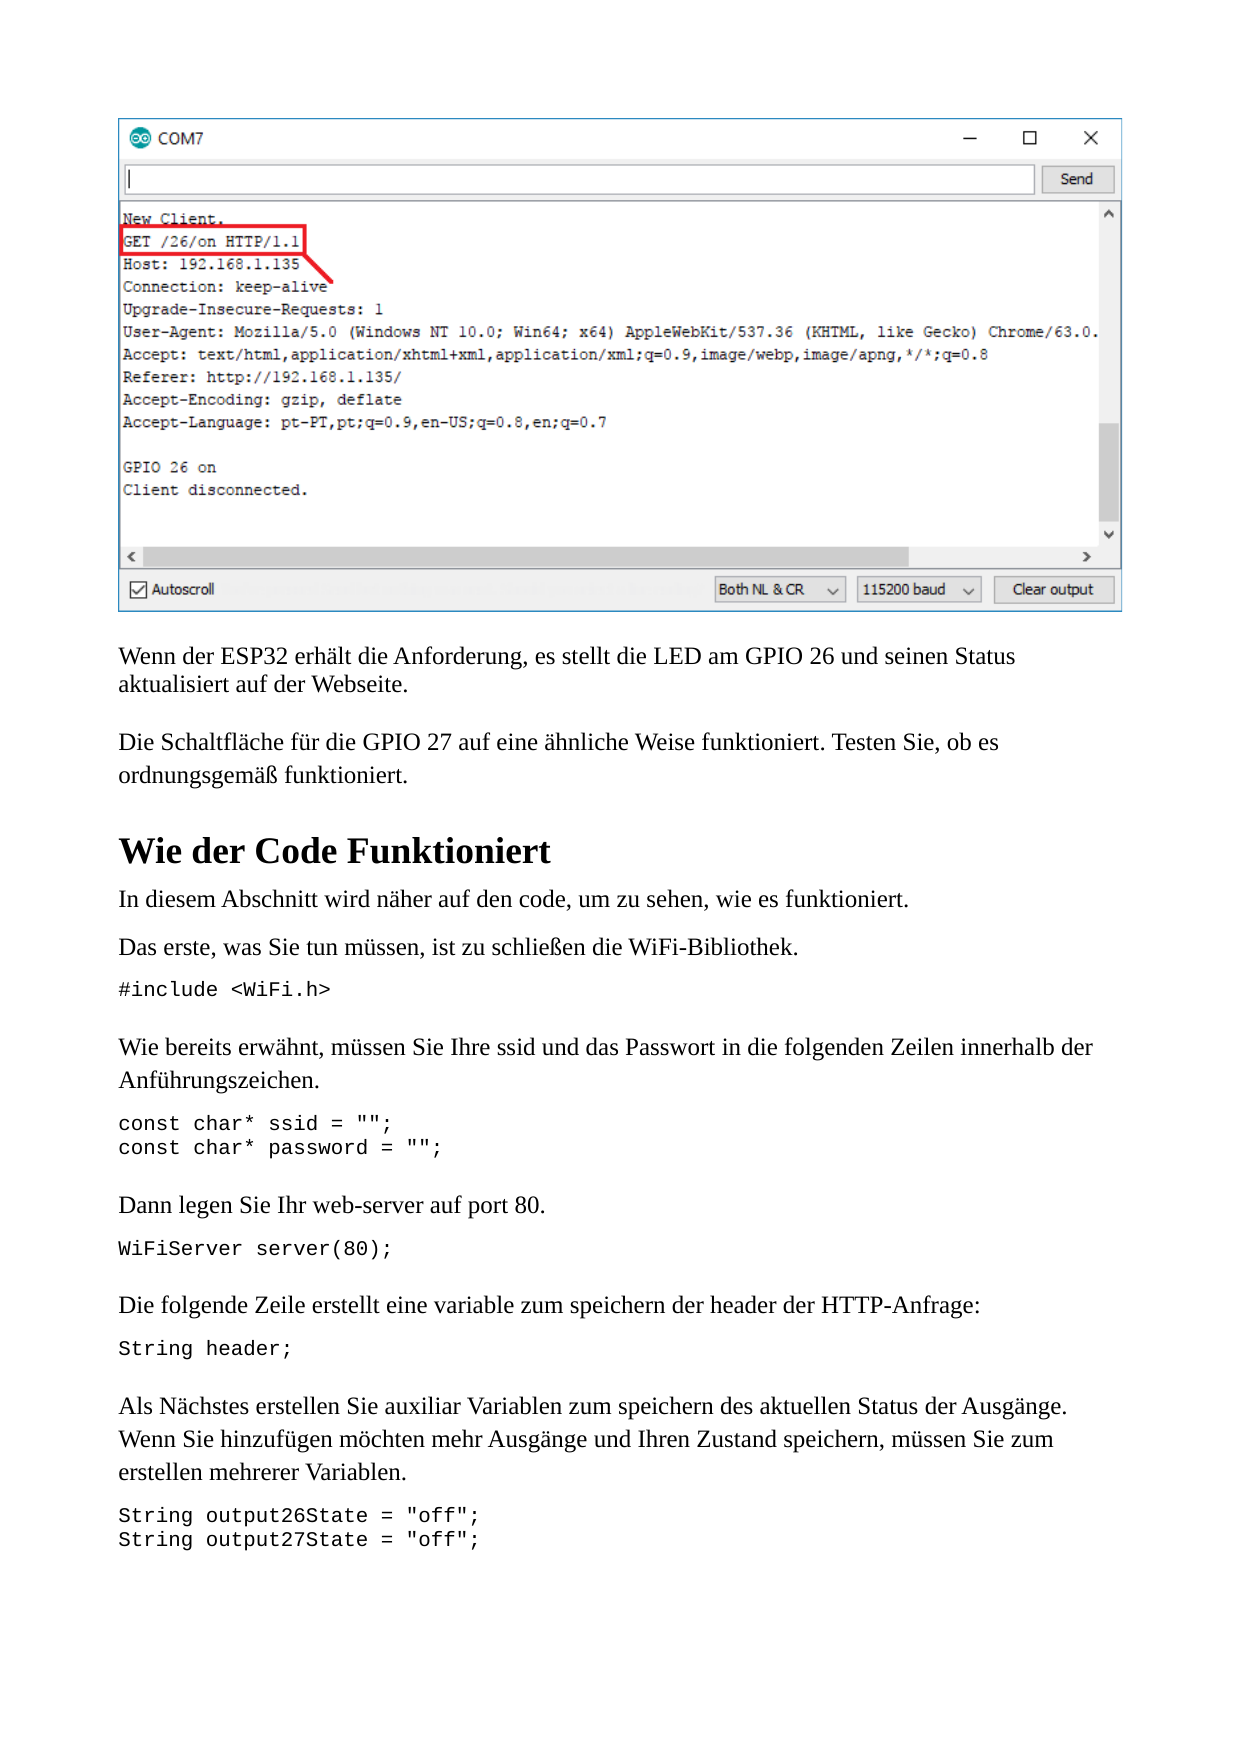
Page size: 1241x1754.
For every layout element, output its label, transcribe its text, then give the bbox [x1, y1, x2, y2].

text String output27State = "off"; [118, 1529, 1122, 1552]
subtitle Wie der Code Funktioniert [118, 828, 1122, 872]
text const char* ssid = ""; [118, 1113, 1122, 1137]
picture [118, 118, 1123, 612]
text String header; [118, 1338, 1122, 1362]
text In diesem Abschnitt wird näher auf den code, um zu sehen, wie es funktioniert. [118, 884, 1122, 913]
text Dann legen Sie Ihr web-server auf port 80. [118, 1190, 1122, 1219]
text Wenn der ESP32 erhält die Anforderung, es stellt die LED am GPIO 26 und seinen Status aktualisiert auf der Webseite. [118, 641, 1122, 698]
text WiFiServer server(80); [118, 1237, 1122, 1261]
text String output26State = "off"; [118, 1505, 1122, 1529]
text const char* password = ""; [118, 1137, 1122, 1160]
text Die Schaltfläche für die GPIO 27 auf eine ähnliche Weise funktioniert. Testen Sie, ob es ordnungsgemäß funktioniert. [118, 727, 1122, 789]
text Die folgende Zeile erstellt eine variable zum speichern der header der HTTP-Anfrage: [118, 1291, 1122, 1319]
text Das erste, was Sie tun müssen, ist zu schließen die WiFi-Bibliothek. [118, 932, 1122, 961]
text Wie bereits erwähnt, müssen Sie Ihre ssid und das Passwort in die folgenden Zeilen innerhalb der Anführungszeichen. [118, 1032, 1122, 1094]
text Als Nächstes erstellen Sie auxiliar Variablen zum speichern des aktuellen Status der Ausgänge. Wenn Sie hinzufügen möchten mehr Ausgänge und Ihren Zustand speichern, müssen Sie zum erstellen mehrerer Variablen. [118, 1391, 1122, 1486]
text #include <WiFi.h> [118, 979, 1122, 1003]
